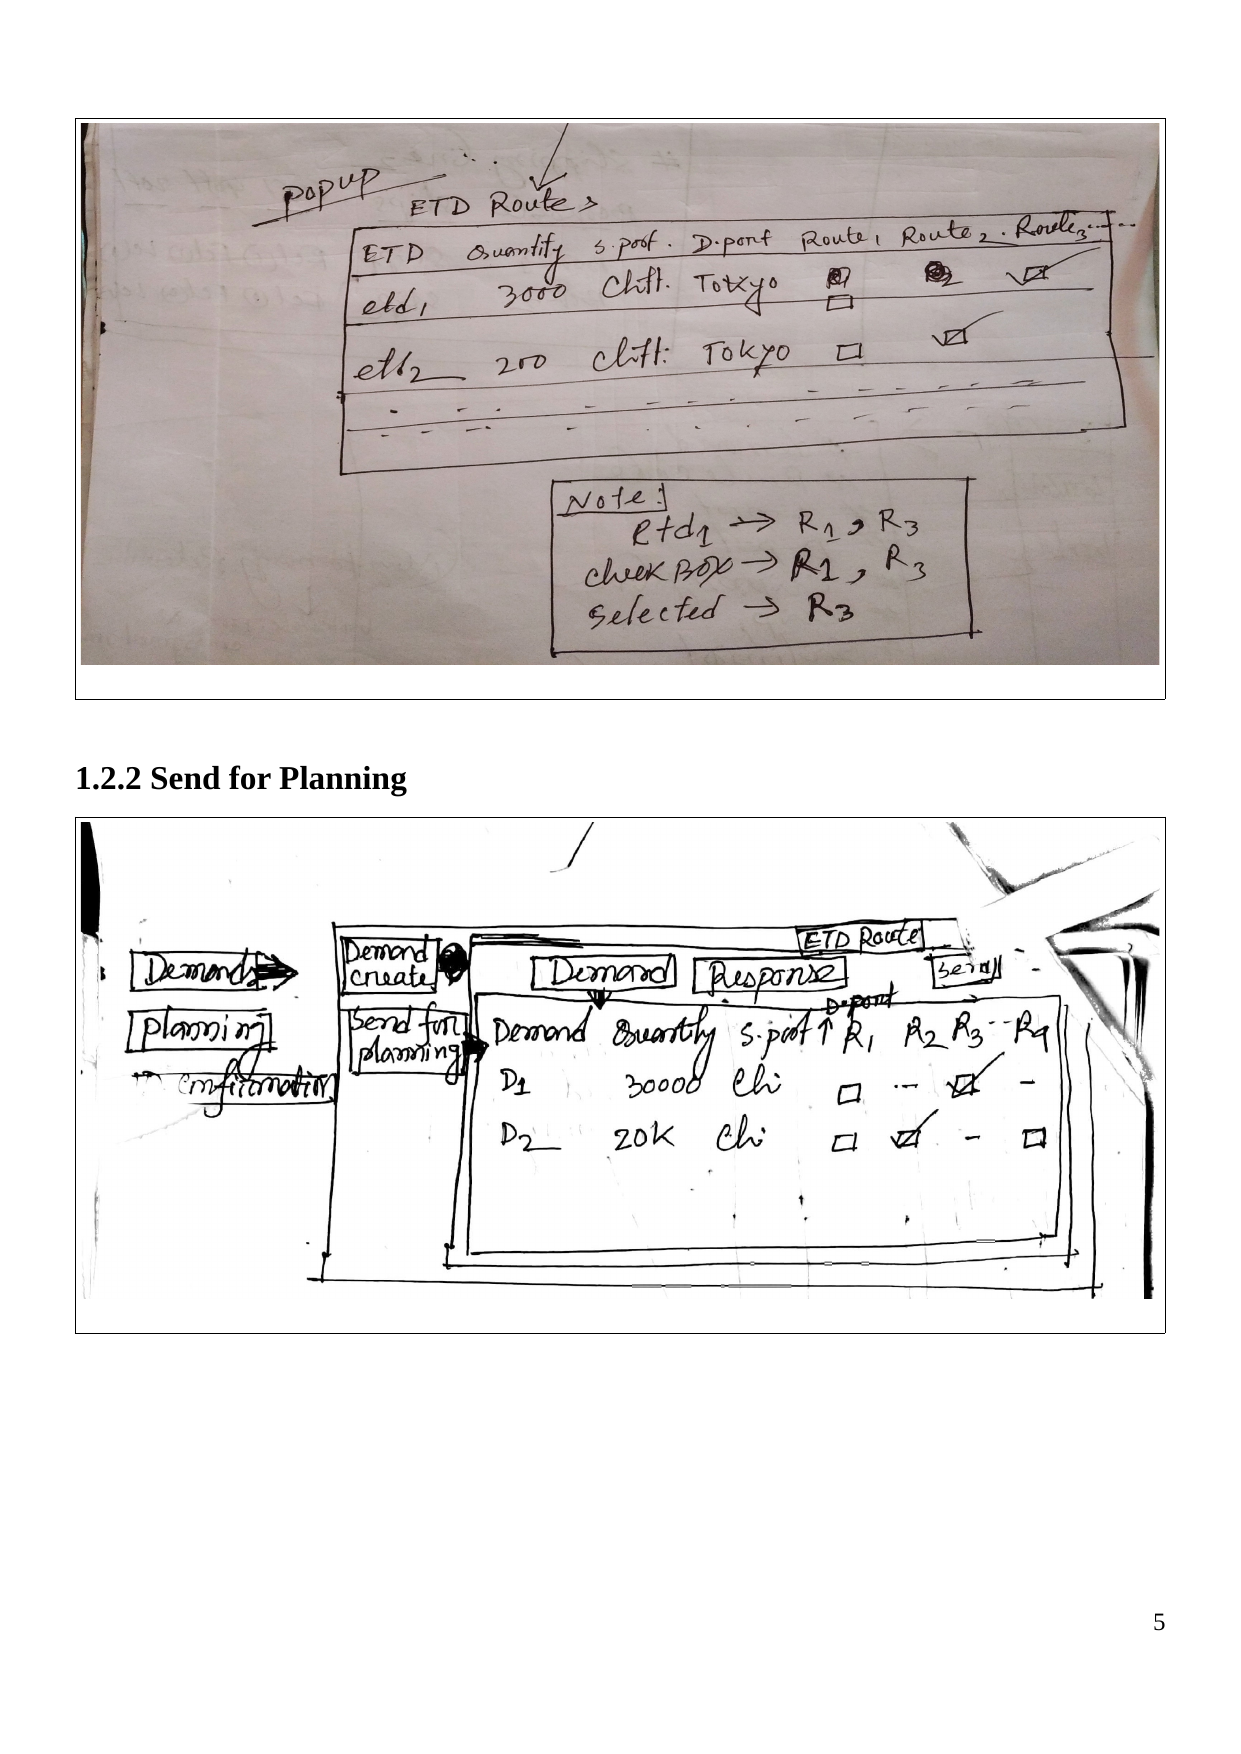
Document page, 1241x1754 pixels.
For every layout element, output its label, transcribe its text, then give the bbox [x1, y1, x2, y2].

picture [80, 822, 1160, 1299]
text 1.2.2 Send for Planning [75, 758, 1165, 796]
table_header [76, 119, 1165, 699]
picture [80, 123, 1160, 665]
table_header [76, 818, 1165, 1333]
